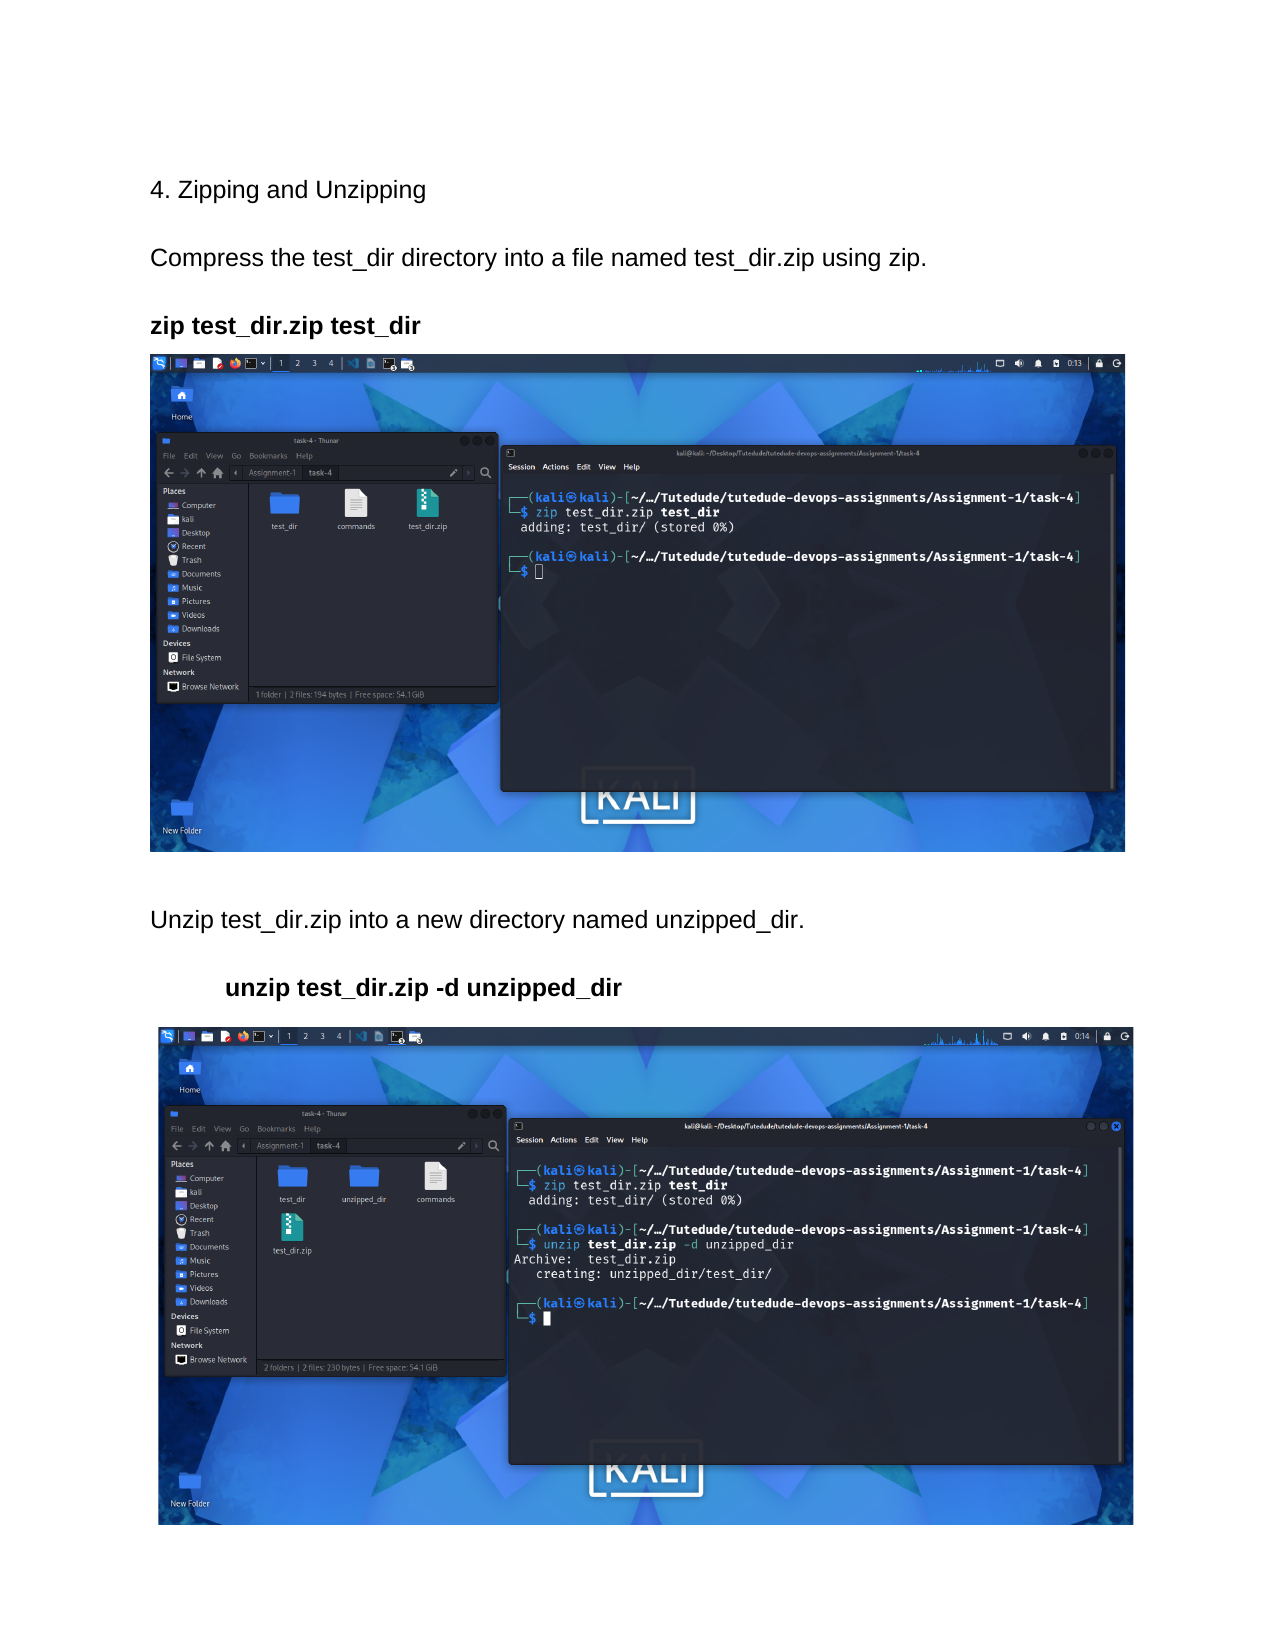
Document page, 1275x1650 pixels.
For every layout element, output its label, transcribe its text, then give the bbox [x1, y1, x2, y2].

picture [150, 354, 1125, 852]
text unzip test_dir.zip -d unzipped_dir [150, 973, 1125, 1002]
text 4. Zipping and Unzipping [150, 175, 1125, 204]
text Unzip test_dir.zip into a new directory named unzipped_dir. [150, 852, 1125, 934]
text Compress the test_dir directory into a file named test_dir.zip using zip. [150, 243, 1125, 272]
picture [158, 1027, 1134, 1525]
text zip test_dir.zip test_dir [150, 311, 1125, 340]
